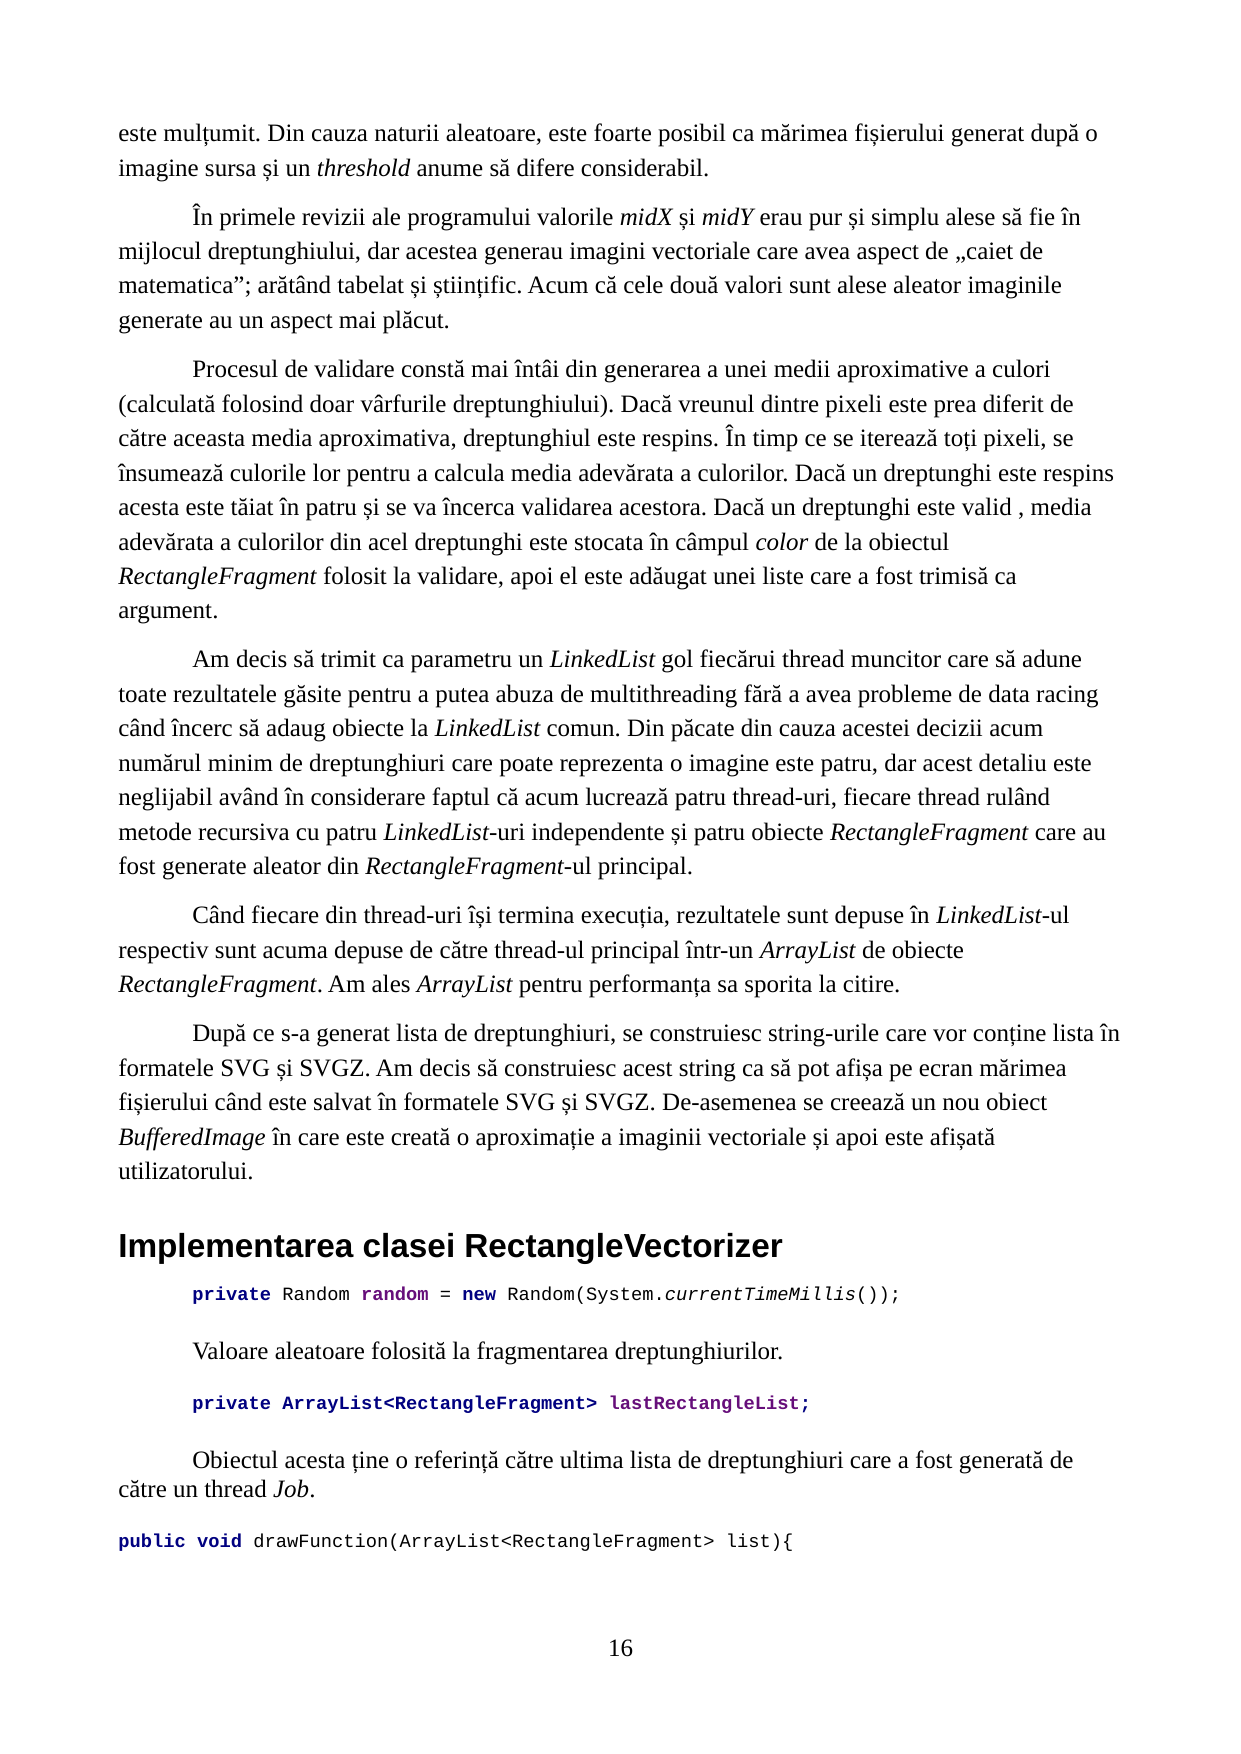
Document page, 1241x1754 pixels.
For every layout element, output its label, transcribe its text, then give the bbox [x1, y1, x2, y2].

text Procesul de validare constă mai întâi din generarea a unei medii aproximative a culori (calculată folosind doar vârfurile dreptunghiului). Dacă vreunul dintre pixeli este prea diferit de către aceasta media aproximativa, dreptunghiul este respins. În timp ce se iterează toți pixeli, se însumează culorile lor pentru a calcula media adevărata a culorilor. Dacă un dreptunghi este respins acesta este tăiat în patru și se va încerca validarea acestora. Dacă un dreptunghi este valid , media adevărata a culorilor din acel dreptunghi este stocata în câmpul color de la obiectul RectangleFragment folosit la validare, apoi el este adăugat unei liste care a fost trimisă ca argument. [118, 354, 1122, 624]
subtitle Implementarea clasei RectangleVectorizer [118, 1226, 1122, 1265]
text este mulțumit. Din cauza naturii aleatoare, este foarte posibil ca mărimea fișierului generat după o imagine sursa și un threshold anume să difere considerabil. [118, 118, 1122, 181]
text public void drawFunction(ArrayList<RectangleFragment> list){ [118, 1532, 1122, 1553]
text În primele revizii ale programului valorile midX și midY erau pur și simplu alese să fie în mijlocul dreptunghiului, dar acestea generau imagini vectoriale care avea aspect de „caiet de matematica”; arătând tabelat și științific. Acum că cele două valori sunt alese aleator imaginile generate au un aspect mai plăcut. [118, 202, 1122, 334]
text private ArrayList<RectangleFragment> lastRectangleList; [118, 1394, 1122, 1415]
text Când fiecare din thread-uri își termina execuția, rezultatele sunt depuse în LinkedList-ul respectiv sunt acuma depuse de către thread-ul principal într-un ArrayList de obiecte RectangleFragment. Am ales ArrayList pentru performanța sa sporita la citire. [118, 901, 1122, 998]
text Obiectul acesta ține o referință către ultima lista de dreptunghiuri care a fost generată de către un thread Job. [118, 1445, 1122, 1502]
text private Random random = new Random(System.currentTimeMillis()); [118, 1277, 1122, 1306]
text Valoare aleatoare folosită la fragmentarea dreptunghiurilor. [118, 1336, 1122, 1365]
text Am decis să trimit ca parametru un LinkedList gol fiecărui thread muncitor care să adune toate rezultatele găsite pentru a putea abuza de multithreading fără a avea probleme de data racing când încerc să adaug obiecte la LinkedList comun. Din păcate din cauza acestei decizii acum numărul minim de dreptunghiuri care poate reprezenta o imagine este patru, dar acest detaliu este neglijabil având în considerare faptul că acum lucrează patru thread-uri, fiecare thread rulând metode recursiva cu patru LinkedList-uri independente și patru obiecte RectangleFragment care au fost generate aleator din RectangleFragment-ul principal. [118, 644, 1122, 880]
text După ce s-a generat lista de dreptunghiuri, se construiesc string-urile care vor conține lista în formatele SVG și SVGZ. Am decis să construiesc acest string ca să pot afișa pe ecran mărimea fișierului când este salvat în formatele SVG și SVGZ. De-asemenea se creează un nou obiect BufferedImage în care este creată o aproximație a imaginii vectoriale și apoi este afișată utilizatorului. [118, 1018, 1122, 1185]
